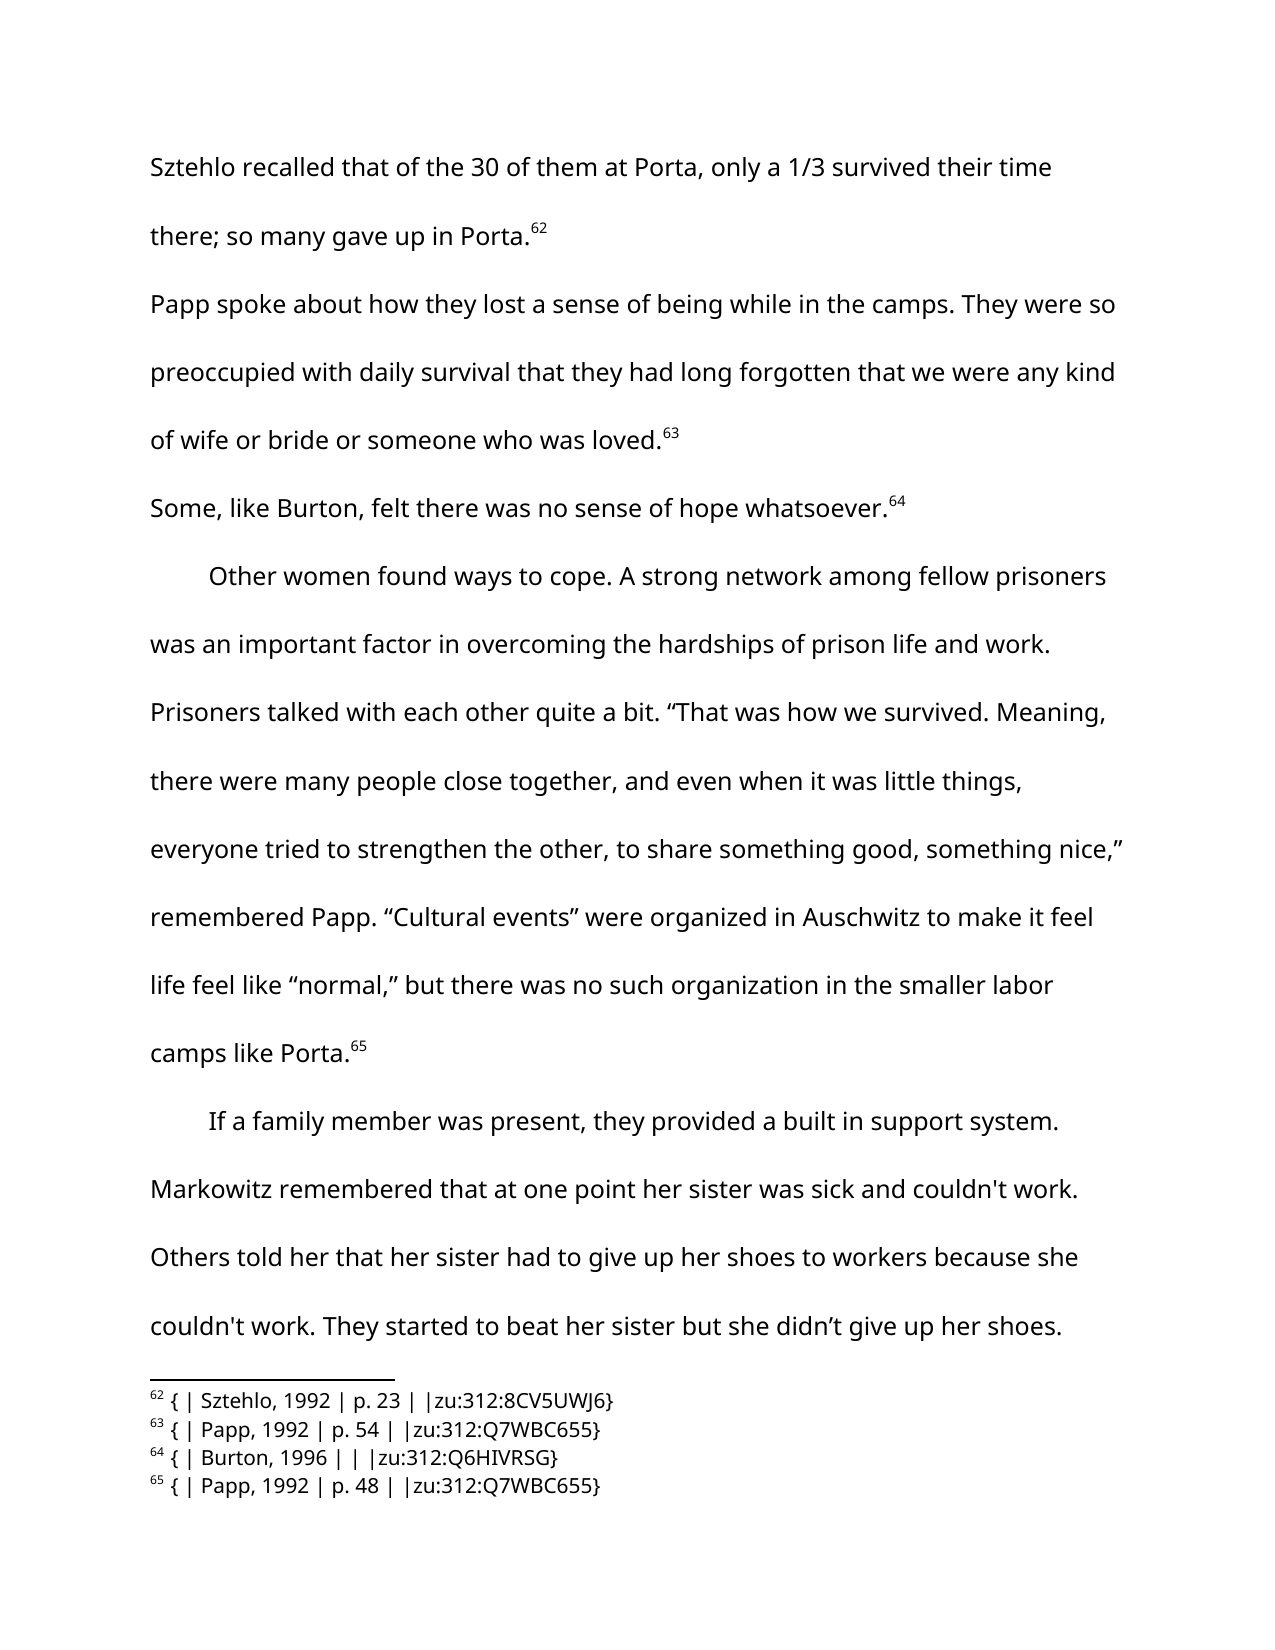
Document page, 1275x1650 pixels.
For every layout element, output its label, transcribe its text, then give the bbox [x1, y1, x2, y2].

text Sztehlo recalled that of the 30 of them at Porta, only a 1/3 survived their time there; so many gave up in Porta. [150, 150, 1125, 252]
text { | Burton, 1996 | | |zu:312:Q6HIVRSG} [150, 1443, 1125, 1472]
text Other women found ways to cope. A strong network among fellow prisoners was an important factor in overcoming the hardships of prison life and work. Prisoners talked with each other quite a bit. “That was how we survived. Meaning, there were many people close together, and even when it was little things, everyone tried to strengthen the other, to share something good, something nice,” remembered Papp. “Cultural events” were organized in Auschwitz to make it feel life feel like “normal,” but there was no such organization in the smaller labor camps like Porta. [150, 559, 1125, 1070]
text Some, like Burton, felt there was no sense of hope whatsoever. [150, 491, 1125, 525]
text { | Sztehlo, 1992 | p. 23 | |zu:312:8CV5UWJ6} [150, 1386, 1125, 1415]
text Papp spoke about how they lost a sense of being while in the camps. They were so preoccupied with daily survival that they had long forgotten that we were any kind of wife or bride or someone who was loved. [150, 286, 1125, 457]
text { | Papp, 1992 | p. 48 | |zu:312:Q7WBC655} [150, 1472, 1125, 1500]
text { | Papp, 1992 | p. 54 | |zu:312:Q7WBC655} [150, 1415, 1125, 1443]
text If a family member was present, they provided a built in support system. Markowitz remembered that at one point her sister was sick and couldn't work. Others told her that her sister had to give up her shoes to workers because she couldn't work. They started to beat her sister but she didn’t give up her shoes. [150, 1104, 1125, 1342]
